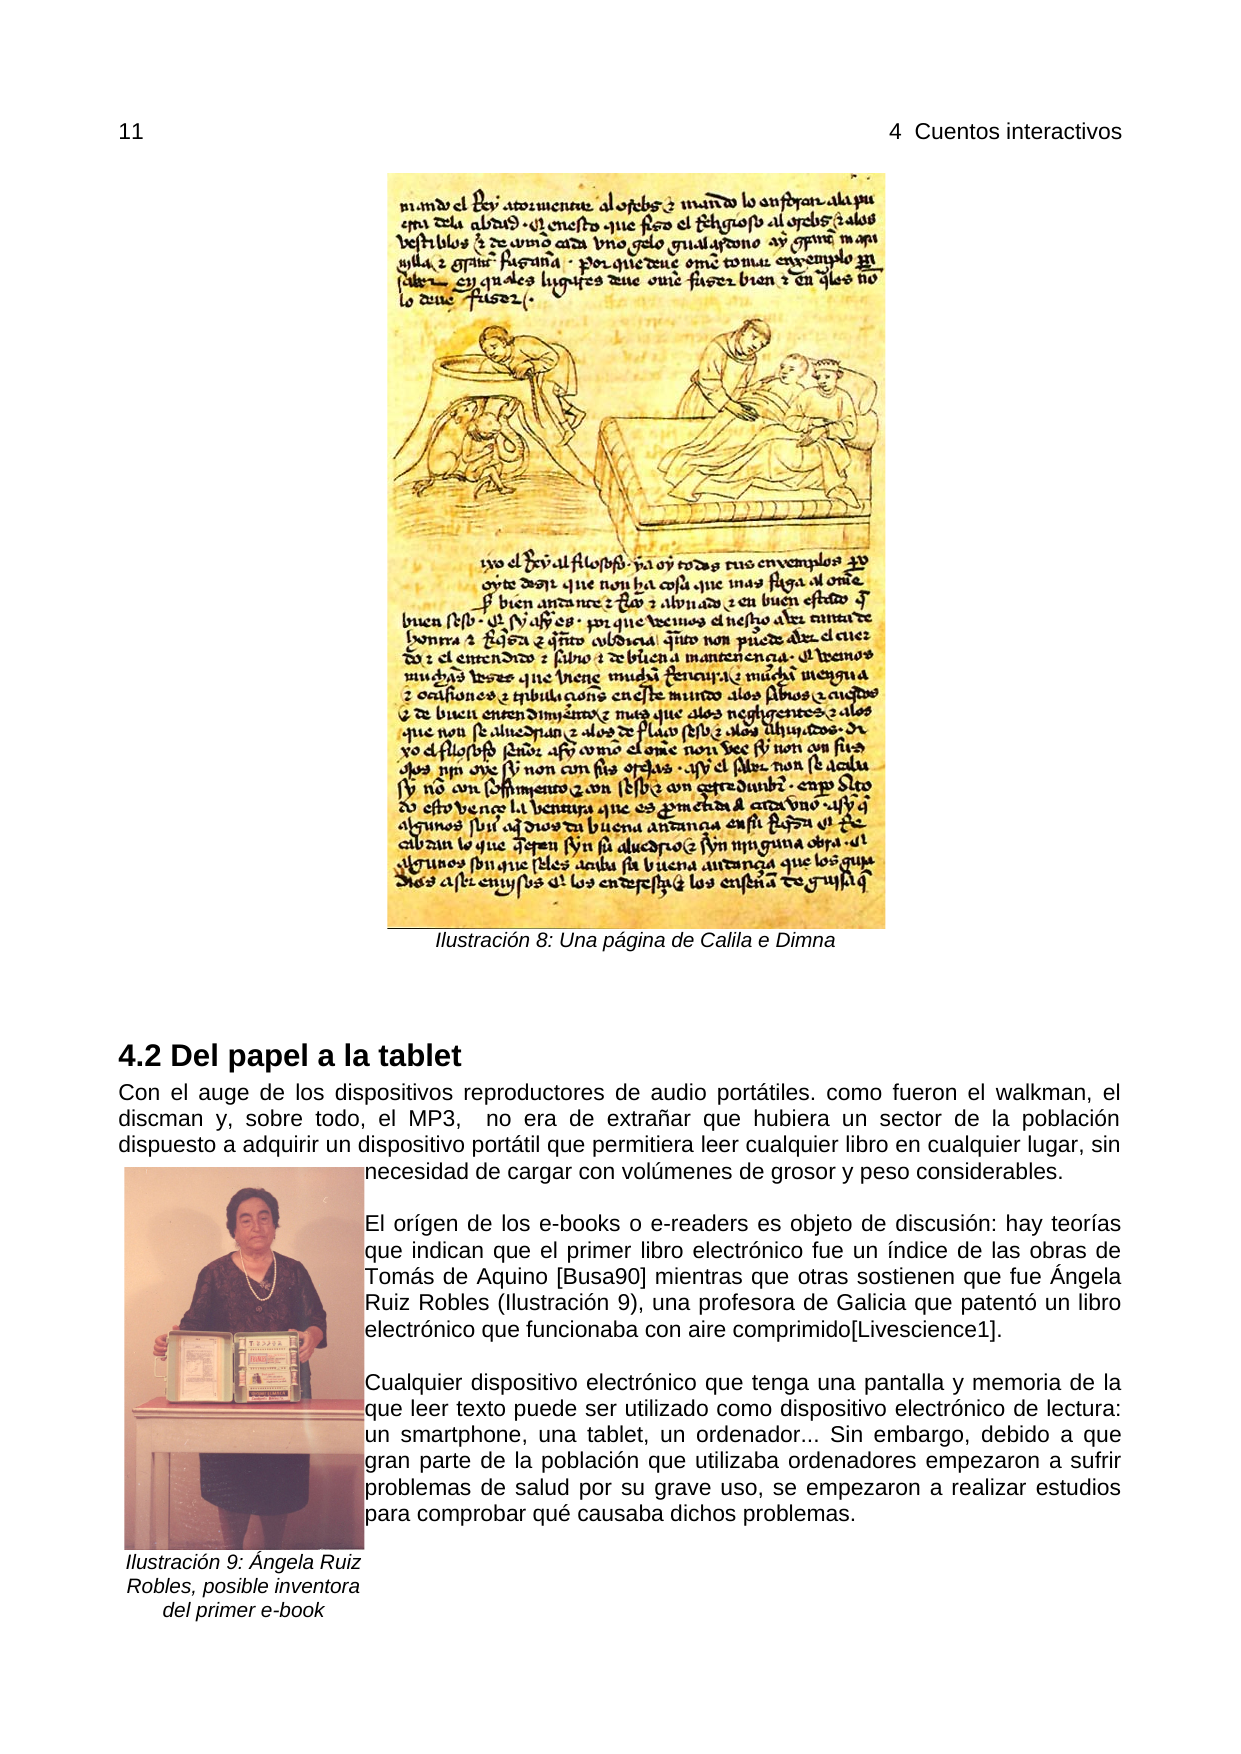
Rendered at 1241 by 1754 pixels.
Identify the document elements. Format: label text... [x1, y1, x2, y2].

text Con el auge de los dispositivos reproductores de audio portátiles. como fueron el walkman, el discman y, sobre todo, el MP3, no era de extrañar que hubiera un sector de la población dispuesto a adquirir un dispositivo portátil que permitiera leer cualquier libro en cualquier lugar, sin necesidad de cargar con volúmenes de grosor y peso considerables. [118, 1078, 1122, 1184]
text Cualquier dispositivo electrónico que tenga una pantalla y memoria de la que leer texto puede ser utilizado como dispositivo electrónico de lectura: un smartphone, una tablet, un ordenador... Sin embargo, debido a que gran parte de la población que utilizaba ordenadores empezaron a sufrir problemas de salud por su grave uso, se empezaron a realizar estudios para comprobar qué causaba dichos problemas. [365, 1368, 1122, 1527]
text Ilustración 8: Una página de Calila e Dimna [387, 929, 886, 952]
picture [387, 173, 886, 929]
text Ilustración 9: Ángela Ruiz Robles, posible inventora del primer e-book [124, 1550, 364, 1622]
subtitle Del papel a la tablet [118, 1037, 1122, 1073]
picture [124, 1167, 365, 1550]
text El orígen de los e-books o e-readers es objeto de discusión: hay teorías que indican que el primer libro electrónico fue un índice de las obras de Tomás de Aquino [Busa90] mientras que otras sostienen que fue Ángela Ruiz Robles (Ilustración 9), una profesora de Galicia que patentó un libro electrónico que funcionaba con aire comprimido[Livescience1]. [365, 1210, 1122, 1342]
